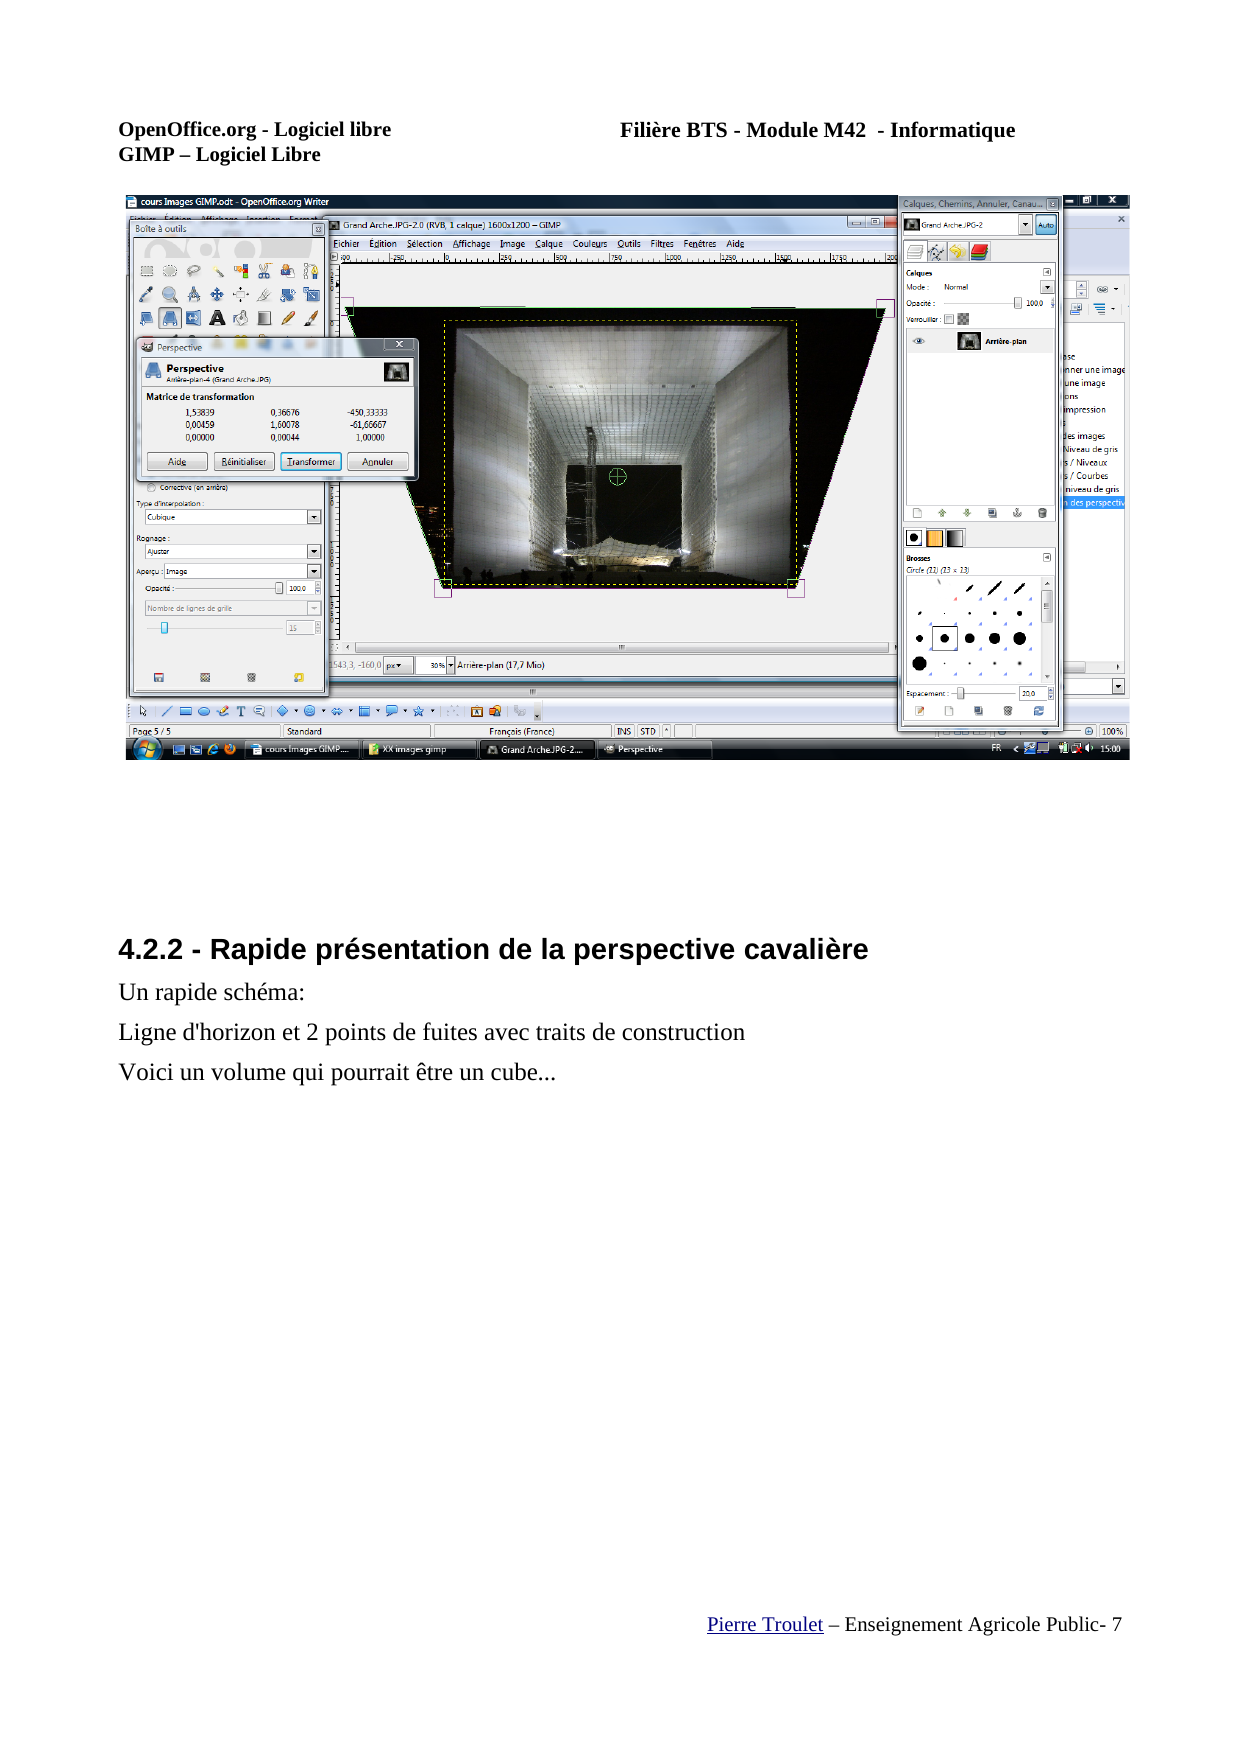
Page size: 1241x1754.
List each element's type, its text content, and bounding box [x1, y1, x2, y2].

text Un rapide schéma: [118, 978, 1122, 1006]
picture [125, 195, 1130, 760]
text Ligne d'horizon et 2 points de fuites avec traits de construction [118, 1018, 1122, 1046]
text Voici un volume qui pourrait être un cube... [118, 1058, 1122, 1086]
subtitle Rapide présentation de la perspective cavalière [118, 933, 1122, 965]
